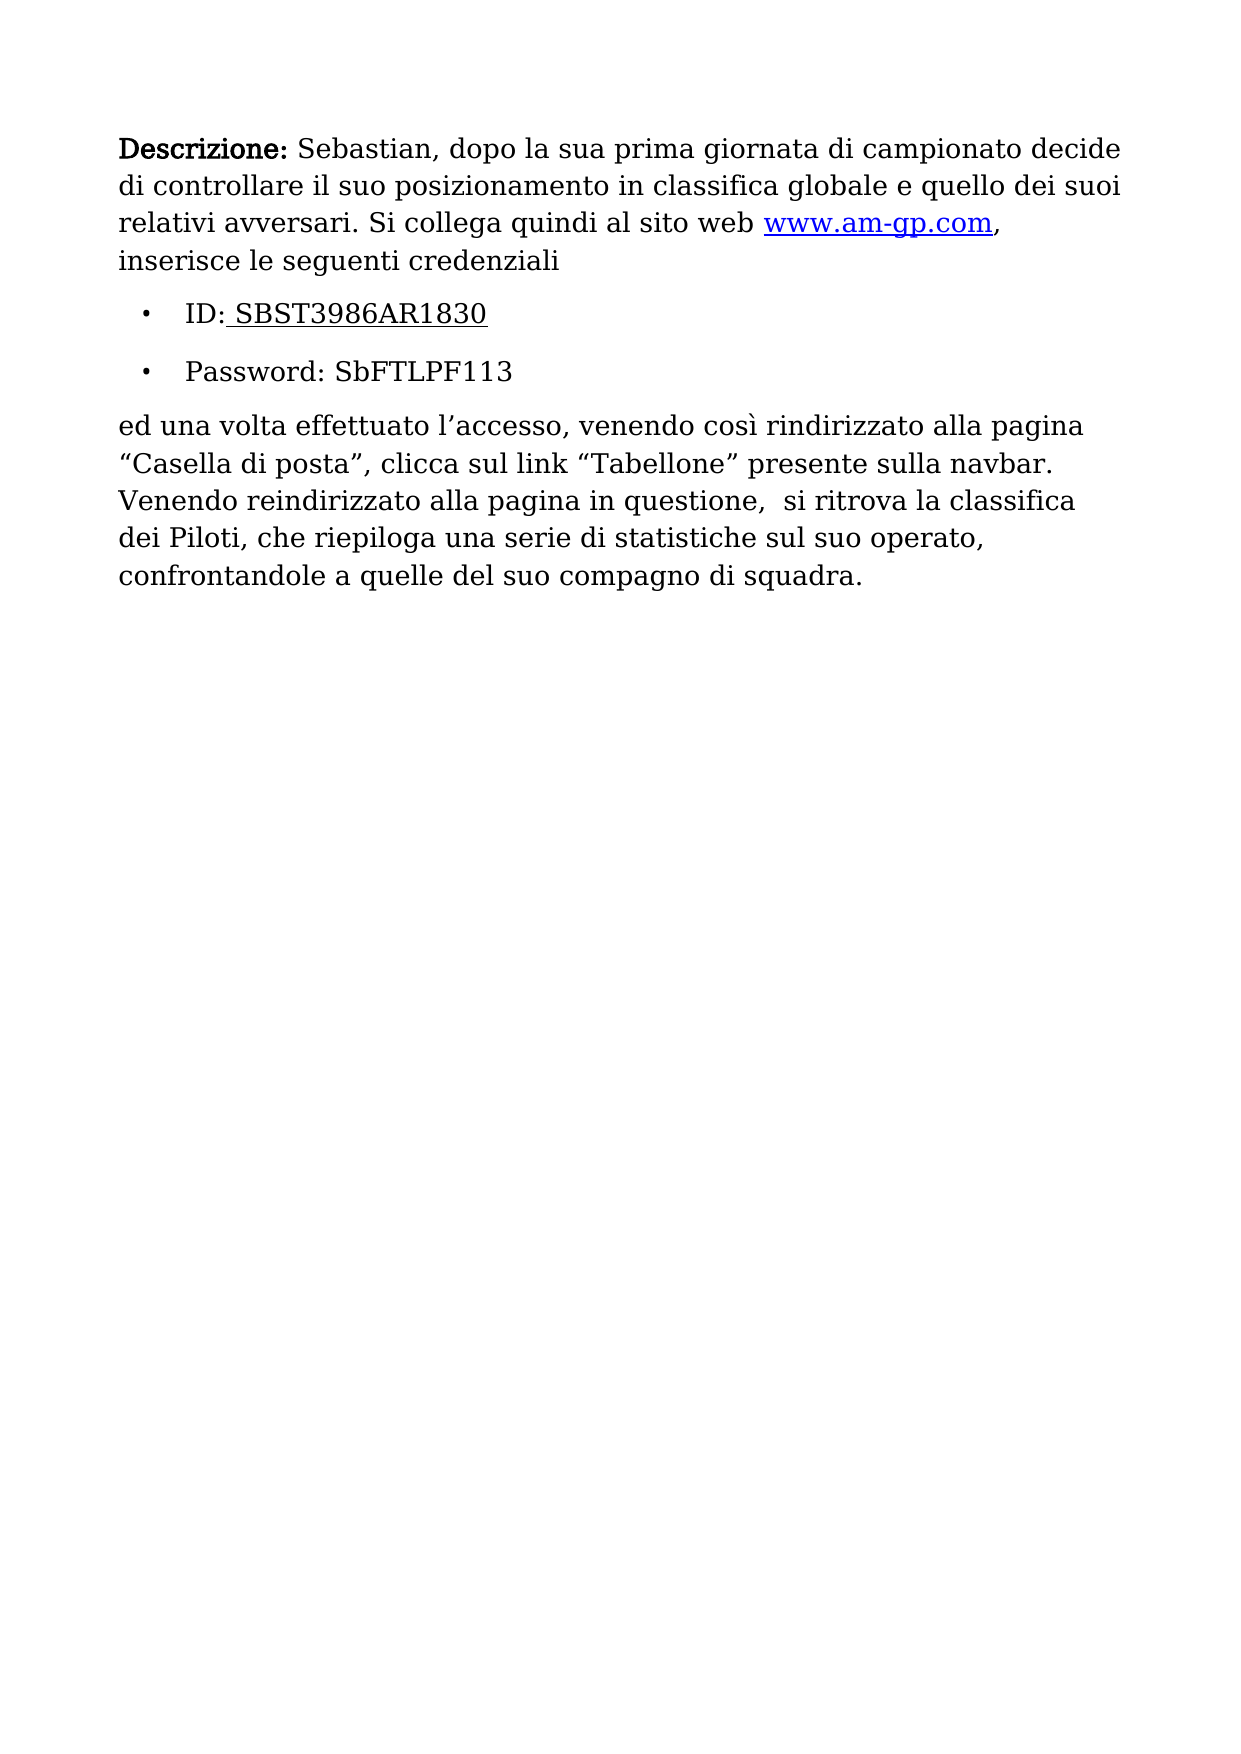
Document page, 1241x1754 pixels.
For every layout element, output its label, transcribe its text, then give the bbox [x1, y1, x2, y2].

list Password: SbFTLPF113 [141, 352, 1122, 389]
text ed una volta effettuato l’accesso, venendo così rindirizzato alla pagina “Casella di posta”, clicca sul link “Tabellone” presente sulla navbar. Venendo reindirizzato alla pagina in questione, si ritrova la classifica dei Piloti, che riepiloga una serie di statistiche sul suo operato, confrontandole a quelle del suo compagno di squadra. [118, 409, 1122, 591]
list ID: SBST3986AR1830 [141, 295, 1122, 332]
text Descrizione: Sebastian, dopo la sua prima giornata di campionato decide di controllare il suo posizionamento in classifica globale e quello dei suoi relativi avversari. Si collega quindi al sito web www.am-gp.com, inserisce le seguenti credenziali [118, 131, 1122, 276]
